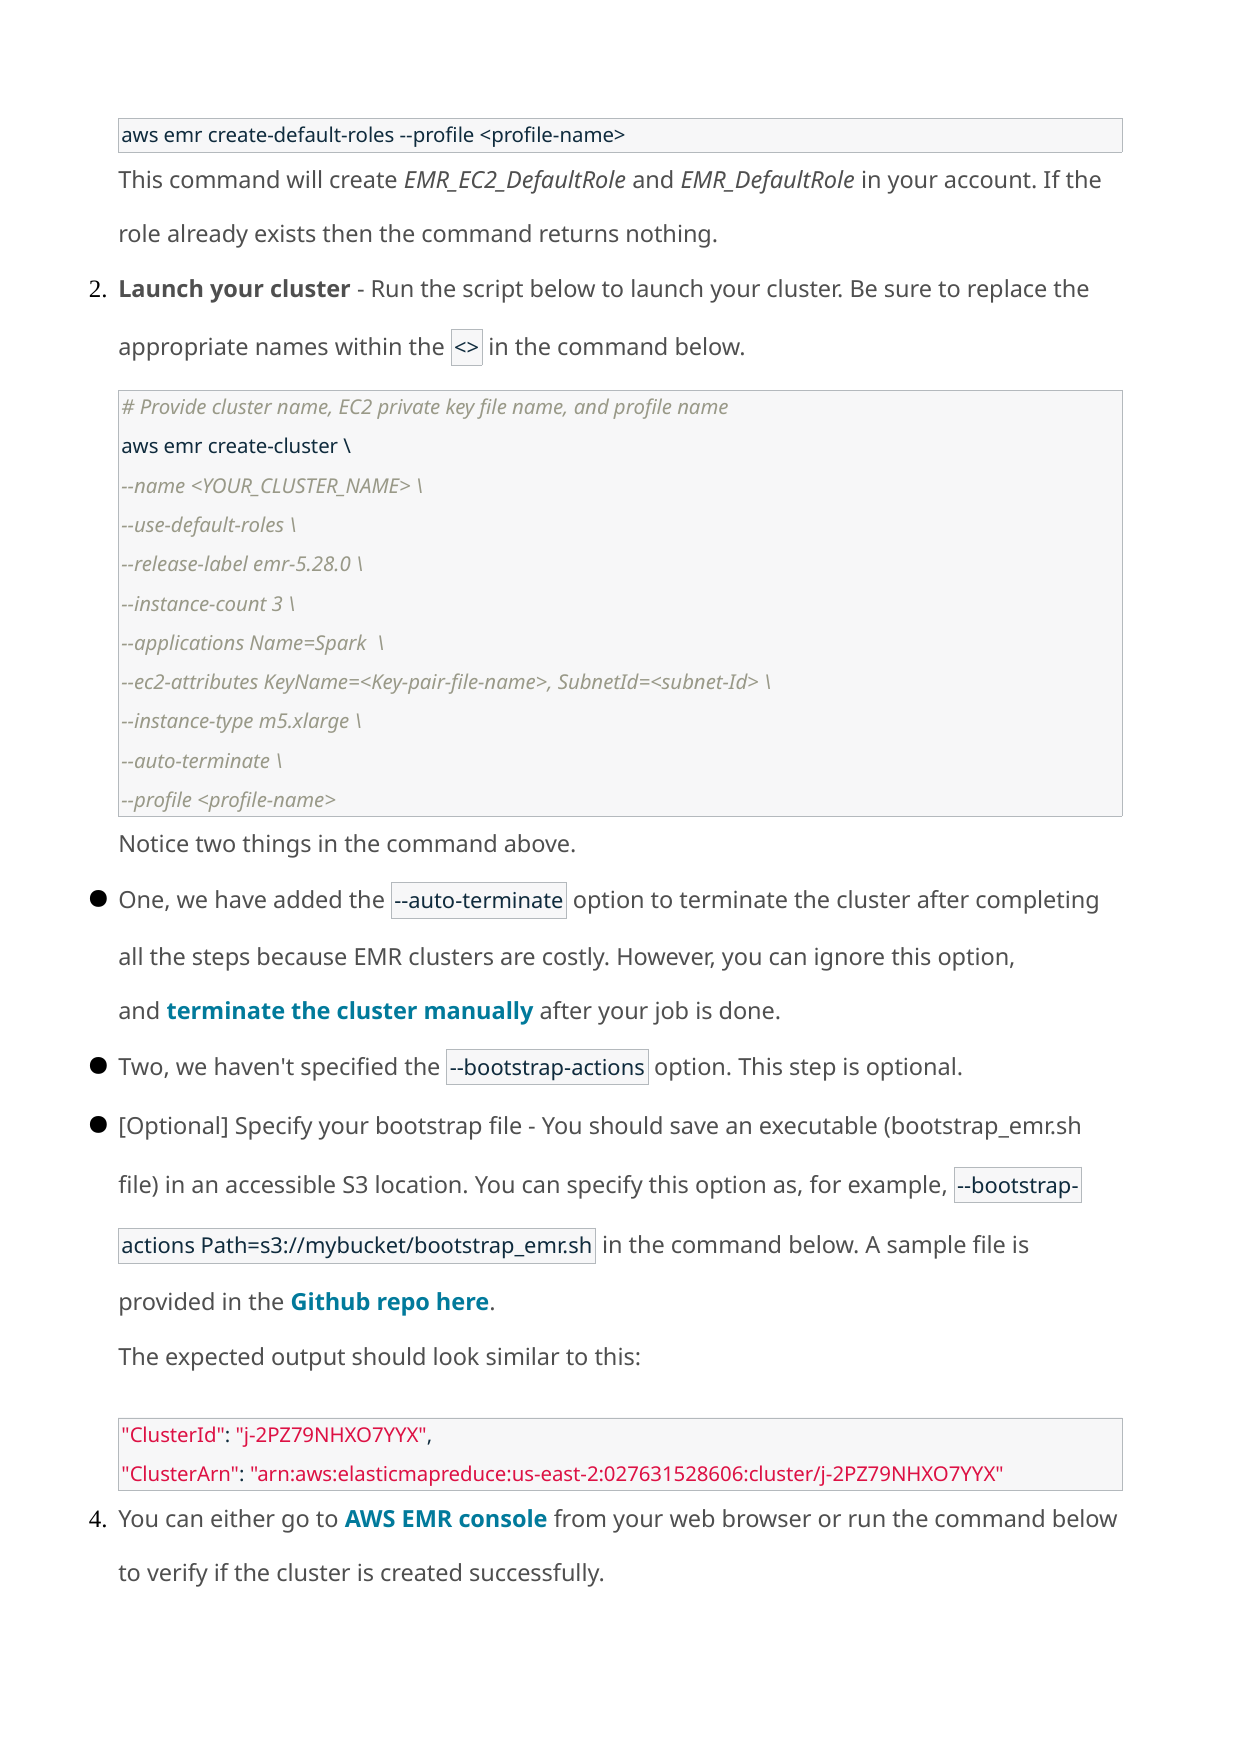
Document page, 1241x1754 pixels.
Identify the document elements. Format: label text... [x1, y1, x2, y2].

list Notice two things in the command above. [118, 828, 1122, 860]
list --name <YOUR_CLUSTER_NAME> \ [119, 468, 1122, 499]
list --instance-type m5.xlarge \ [119, 704, 1122, 735]
list Two, we haven't specified the [118, 1049, 446, 1084]
list --profile <profile-name> [119, 782, 1122, 816]
list This command will create EMR_EC2_DefaultRole and EMR_DefaultRole in your account. If the role already exists then the command returns nothing. [118, 163, 1122, 250]
list # Provide cluster name, EC2 private key file name, and profile name [119, 391, 1122, 421]
list --applications Name=Spark \ [119, 625, 1122, 656]
list --instance-count 3 \ [119, 586, 1122, 617]
list You can either go to AWS EMR console from your web browser or run the command below to verify if the cluster is created successfully. [118, 1502, 1122, 1588]
list --auto-terminate \ [119, 743, 1122, 774]
list --bootstrap-actions [447, 1050, 648, 1084]
list [Optional] Specify your bootstrap file - You should save an executable (bootstrap_emr.sh file) in an accessible S3 location. You can specify this option as, for example, --bootstrap-actions Path=s3://mybucket/bootstrap_emr.sh in the command below. A sample file is provided in the Github repo here. [118, 1109, 1122, 1317]
list aws emr create-cluster \ [119, 429, 1122, 460]
list --ec2-attributes KeyName=<Key-pair-file-name>, SubnetId=<subnet-Id> \ [119, 665, 1122, 695]
list --release-label emr-5.28.0 \ [119, 547, 1122, 578]
text "ClusterId": "j-2PZ79NHXO7YYX", [119, 1419, 1122, 1448]
text "ClusterArn": "arn:aws:elasticmapreduce:us-east-2:027631528606:cluster/j-2PZ79NHXO7YYX" [119, 1457, 1122, 1490]
text The expected output should look similar to this: [118, 1340, 1122, 1372]
list option. This step is optional. [649, 1049, 1122, 1084]
list Launch your cluster - Run the script below to launch your cluster. Be sure to replace the appropriate names within the <> in the command below. [118, 272, 1122, 365]
list --use-default-roles \ [119, 508, 1122, 538]
list One, we have added the --auto-terminate option to terminate the cluster after completing all the steps because EMR clusters are costly. However, you can ignore this option, and terminate the cluster manually after your job is done. [118, 882, 1122, 1026]
list aws emr create-default-roles --profile <profile-name> [119, 119, 1122, 152]
